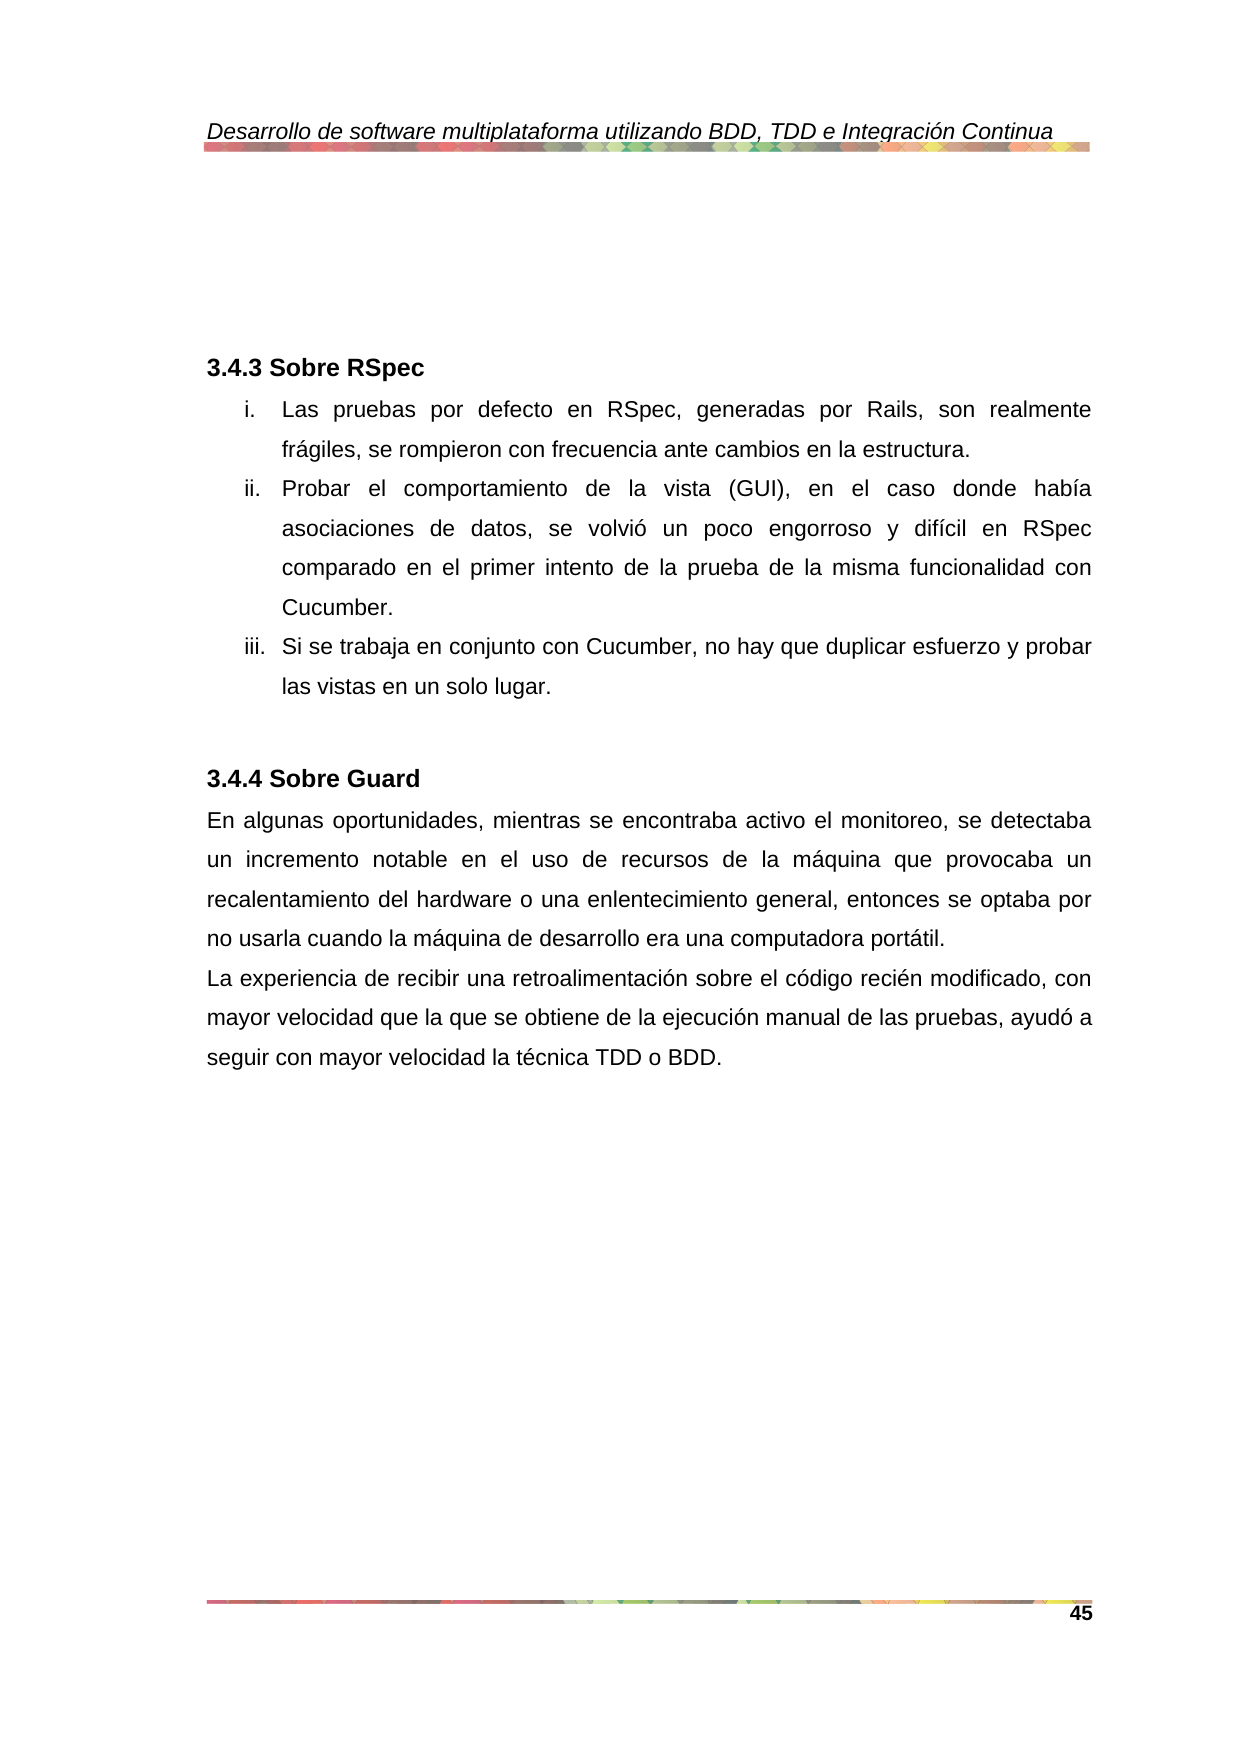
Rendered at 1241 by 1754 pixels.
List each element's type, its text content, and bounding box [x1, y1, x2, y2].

text La experiencia de recibir una retroalimentación sobre el código recién modificado, con mayor velocidad que la que se obtiene de la ejecución manual de las pruebas, ayudó a seguir con mayor velocidad la técnica TDD o BDD. [207, 964, 1093, 1070]
text 3.4.4 Sobre Guard [207, 763, 1093, 792]
text 3.4.3 Sobre RSpec [207, 353, 1093, 382]
list Las pruebas por defecto en RSpec, generadas por Rails, son realmente frágiles, se rompieron con frecuencia ante cambios en la estructura. [244, 396, 1093, 462]
list Probar el comportamiento de la vista (GUI), en el caso donde había asociaciones de datos, se volvió un poco engorroso y difícil en RSpec comparado en el primer intento de la prueba de la misma funcionalidad con Cucumber. [244, 475, 1093, 620]
text En algunas oportunidades, mientras se encontraba activo el monitoreo, se detectaba un incremento notable en el uso de recursos de la máquina que provocaba un recalentamiento del hardware o una enlentecimiento general, entonces se optaba por no usarla cuando la máquina de desarrollo era una computadora portátil. [207, 807, 1093, 951]
list Si se trabaja en conjunto con Cucumber, no hay que duplicar esfuerzo y probar las vistas en un solo lugar. [244, 633, 1093, 699]
text [203, 142, 1090, 152]
text [206, 1600, 1093, 1604]
